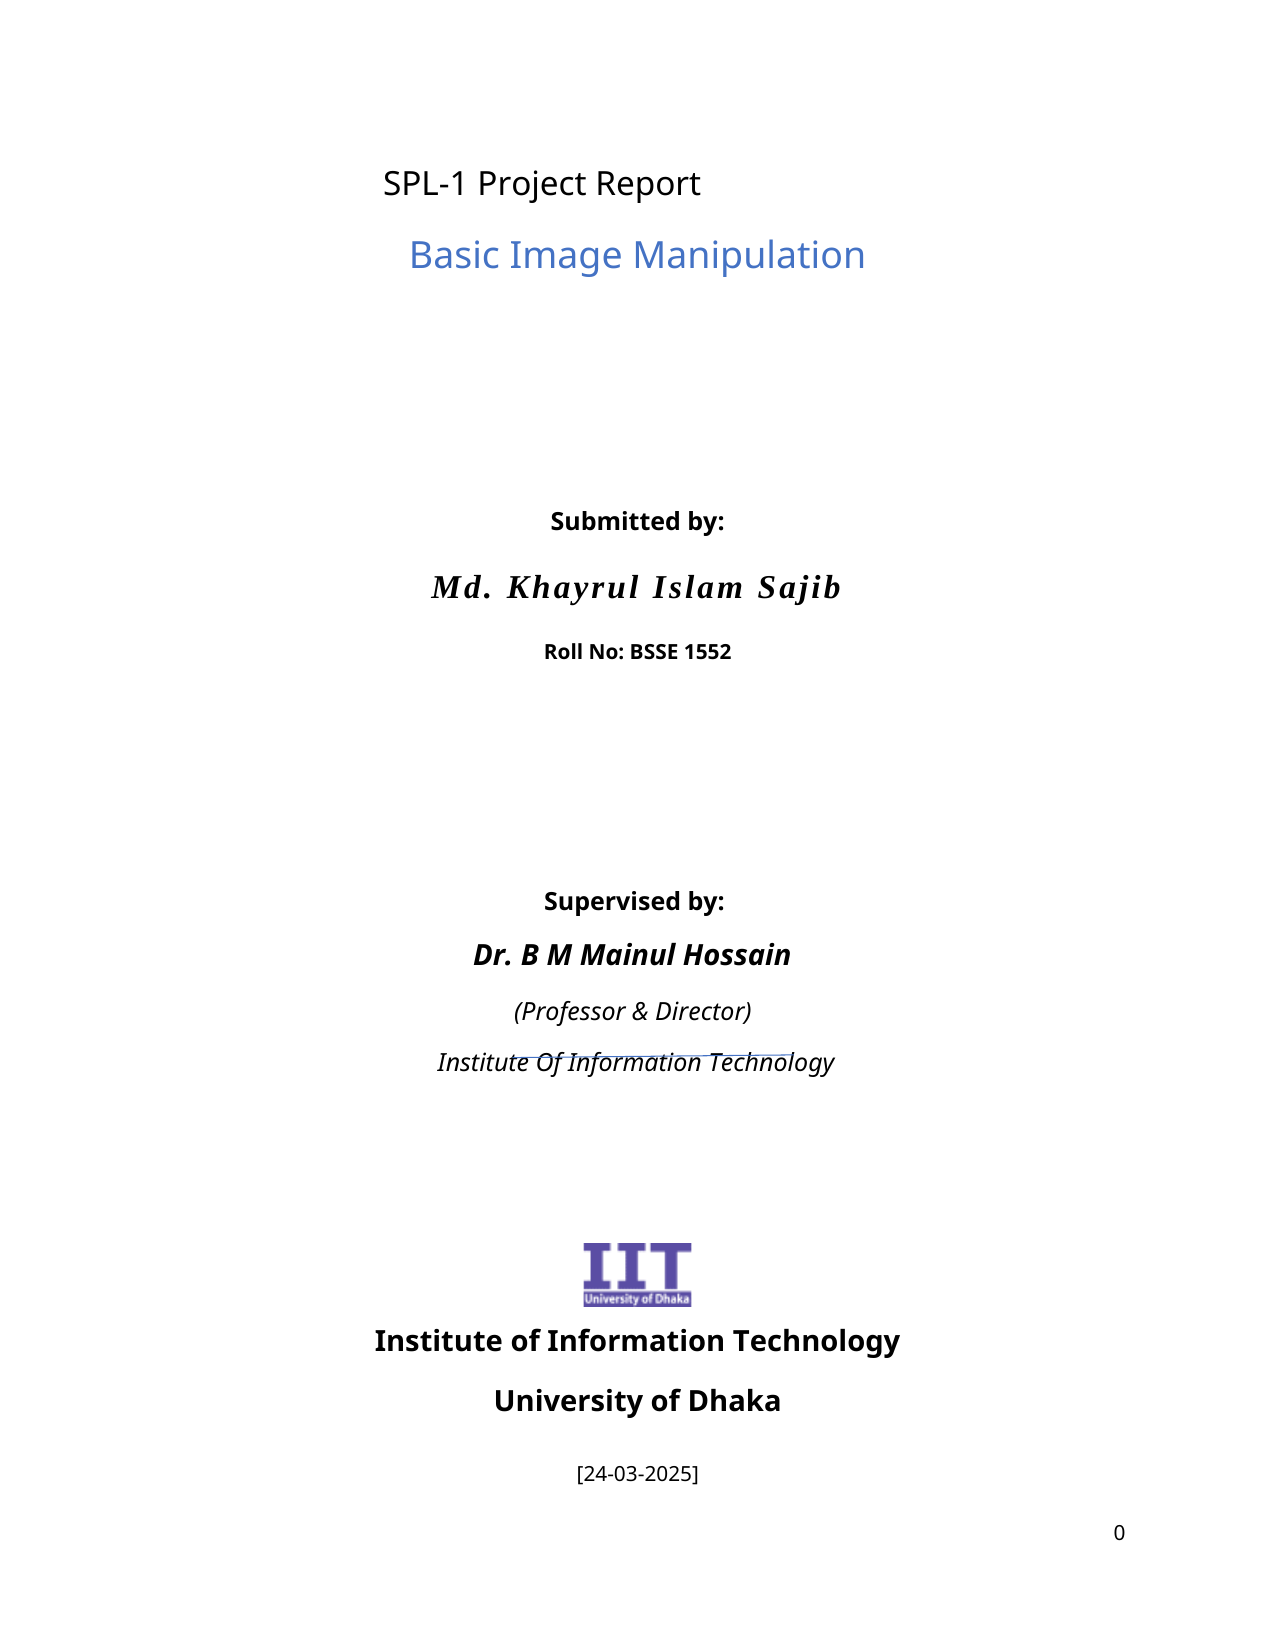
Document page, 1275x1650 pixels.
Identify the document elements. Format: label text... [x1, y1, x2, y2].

text Institute of Information Technology [150, 1321, 1125, 1360]
text Basic Image Manipulation [150, 228, 1125, 279]
text Dr. B M Mainul Hossain [150, 934, 1125, 974]
text University of Dhaka [150, 1380, 1125, 1420]
text Md. Khayrul Islam Sajib [150, 567, 1125, 606]
text [24-03-2025] [150, 1459, 1125, 1488]
text (Professor & Director) [150, 994, 1125, 1028]
text Roll No: BSSE 1552 [150, 637, 1125, 666]
text SPL-1 Project Report [150, 160, 1125, 206]
text Supervised by: [150, 883, 1125, 917]
text Institute Of Information Technology [150, 1045, 1125, 1079]
text Submitted by: [150, 504, 1125, 538]
